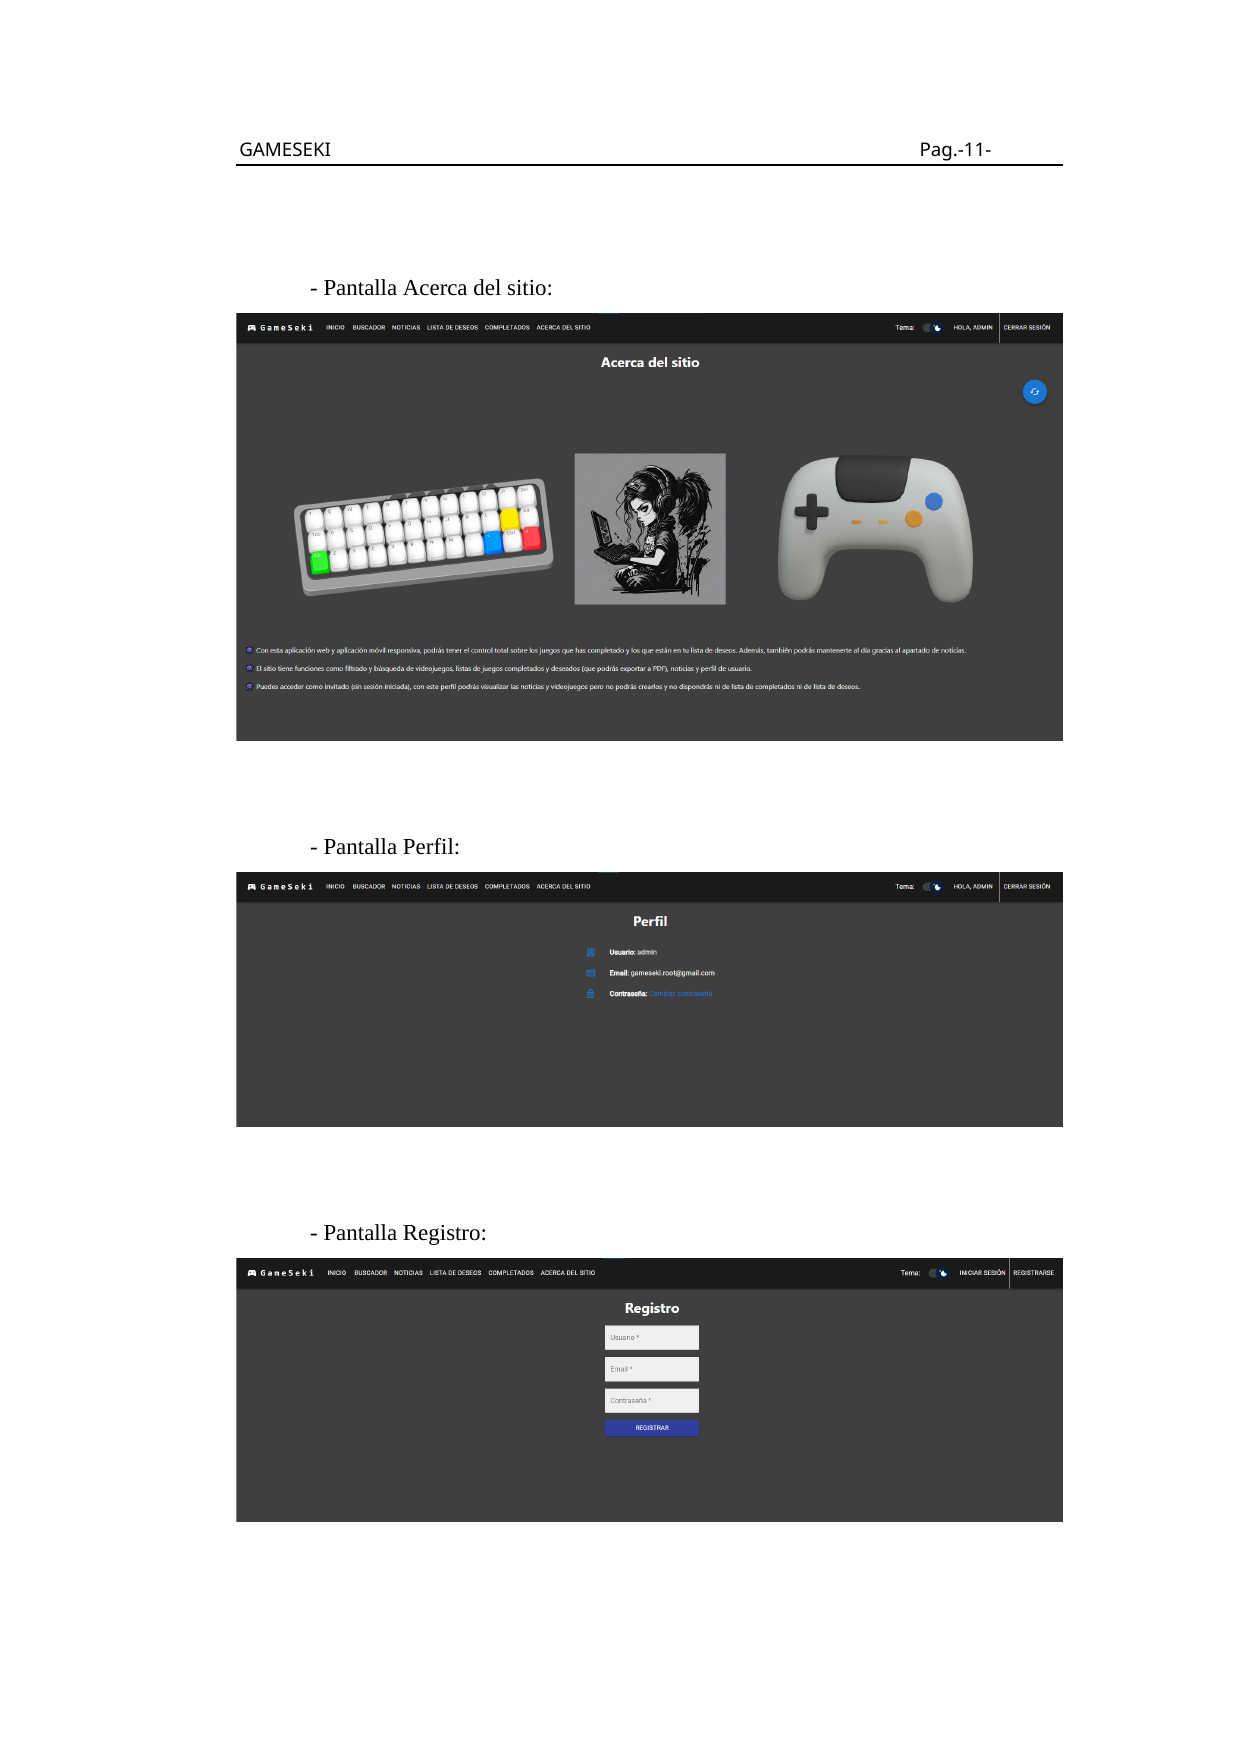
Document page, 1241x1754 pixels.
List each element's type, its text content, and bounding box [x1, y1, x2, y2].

text - Pantalla Perfil: [236, 833, 1063, 859]
text - Pantalla Registro: [236, 1219, 1063, 1245]
picture [236, 313, 1063, 741]
picture [236, 872, 1063, 1127]
picture [236, 1258, 1063, 1522]
text - Pantalla Acerca del sitio: [236, 274, 1063, 301]
